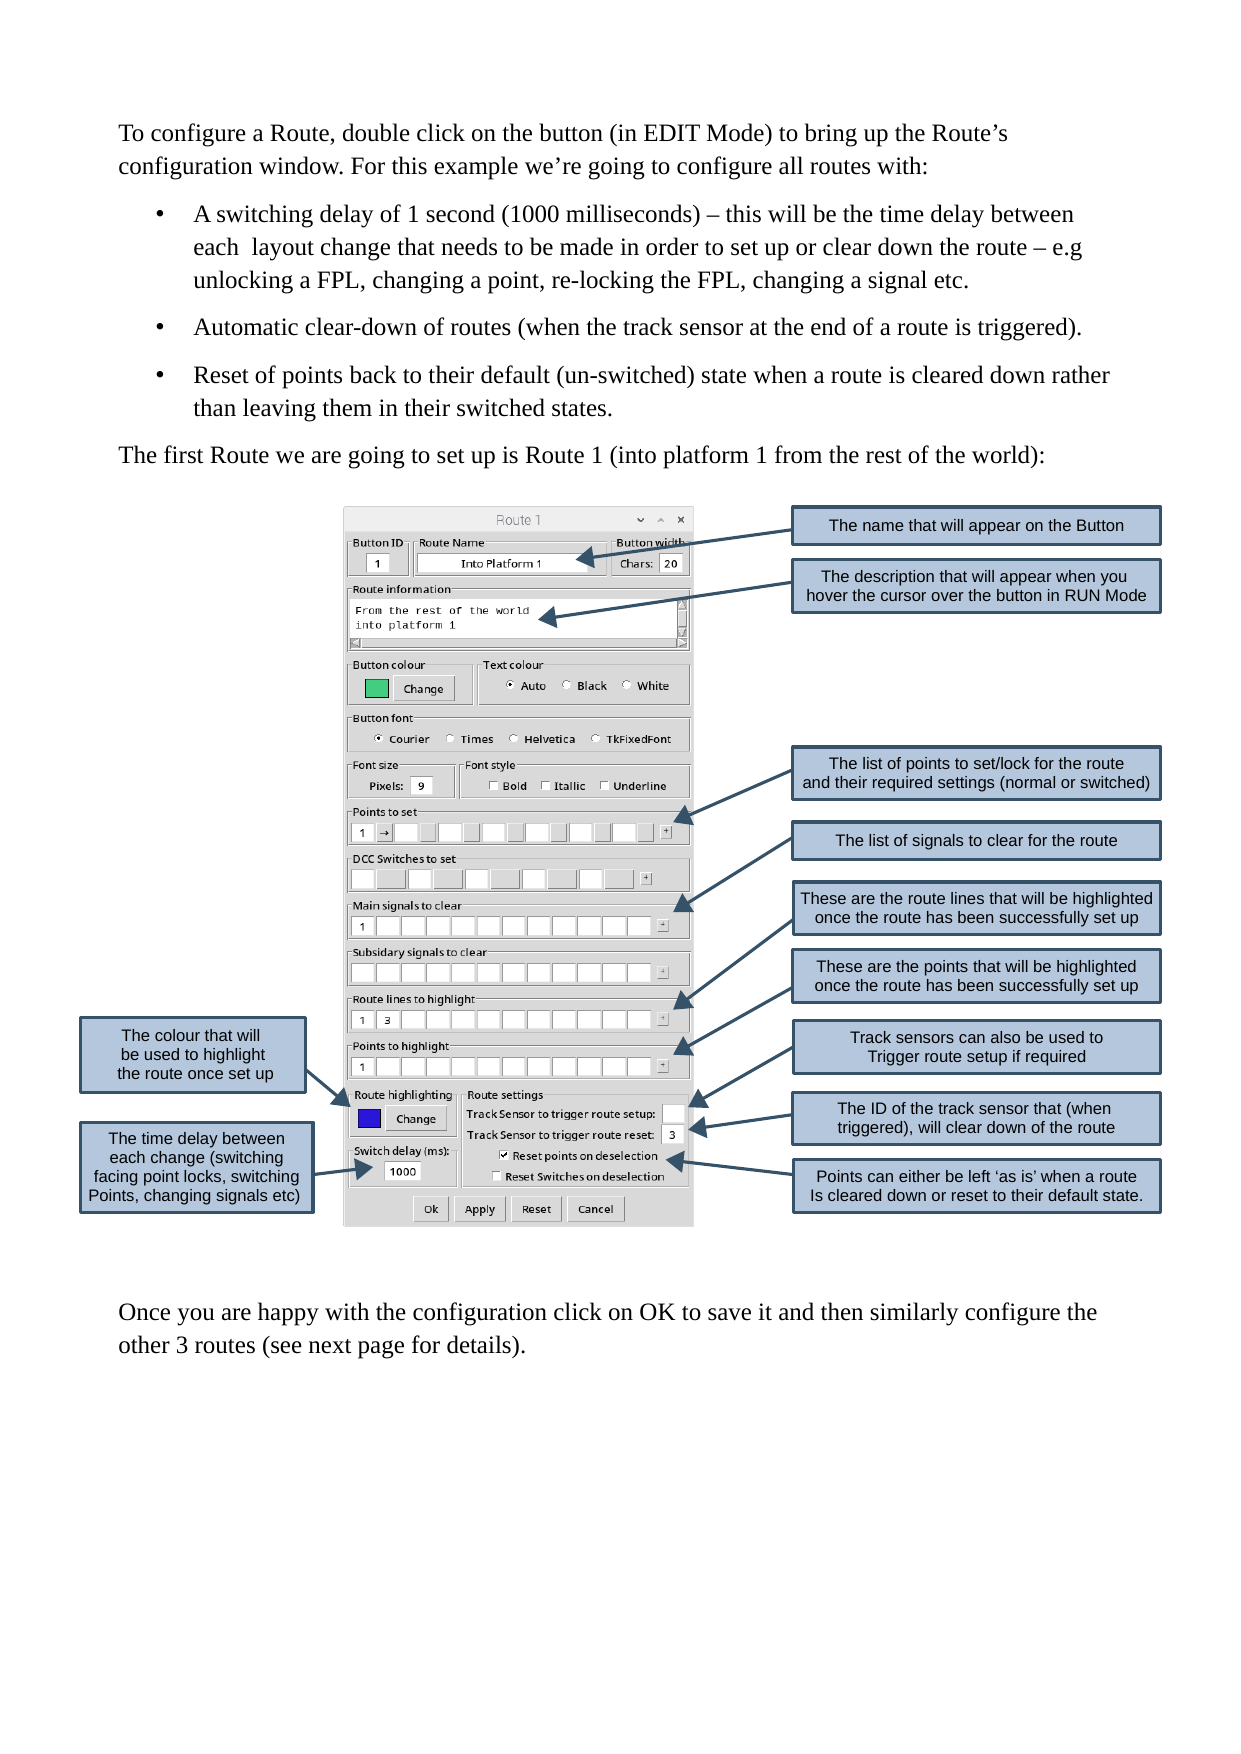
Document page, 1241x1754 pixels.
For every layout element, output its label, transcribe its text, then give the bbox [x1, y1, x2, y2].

list Reset of points back to their default (un-switched) state when a route is cleared down rather than leaving them in their switched states. [156, 360, 1122, 422]
picture [343, 506, 694, 1227]
text The first Route we are going to set up is Route 1 (into platform 1 from the rest of the world): [118, 441, 1122, 469]
text To configure a Route, double click on the button (in EDIT Mode) to bring up the Route’s configuration window. For this example we’re going to configure all routes with: [118, 118, 1122, 180]
picture [689, 997, 694, 1006]
list A switching delay of 1 second (1000 milliseconds) – this will be the time delay between each layout change that needs to be made in order to set up or clear down the route – e.g unlocking a FPL, changing a point, re-locking the FPL, changing a signal etc. [156, 199, 1122, 293]
list Automatic clear-down of routes (when the track sensor at the end of a route is triggered). [156, 312, 1122, 341]
text Once you are happy with the configuration click on OK to save it and then similarly configure the other 3 routes (see next page for details). [118, 1297, 1122, 1359]
